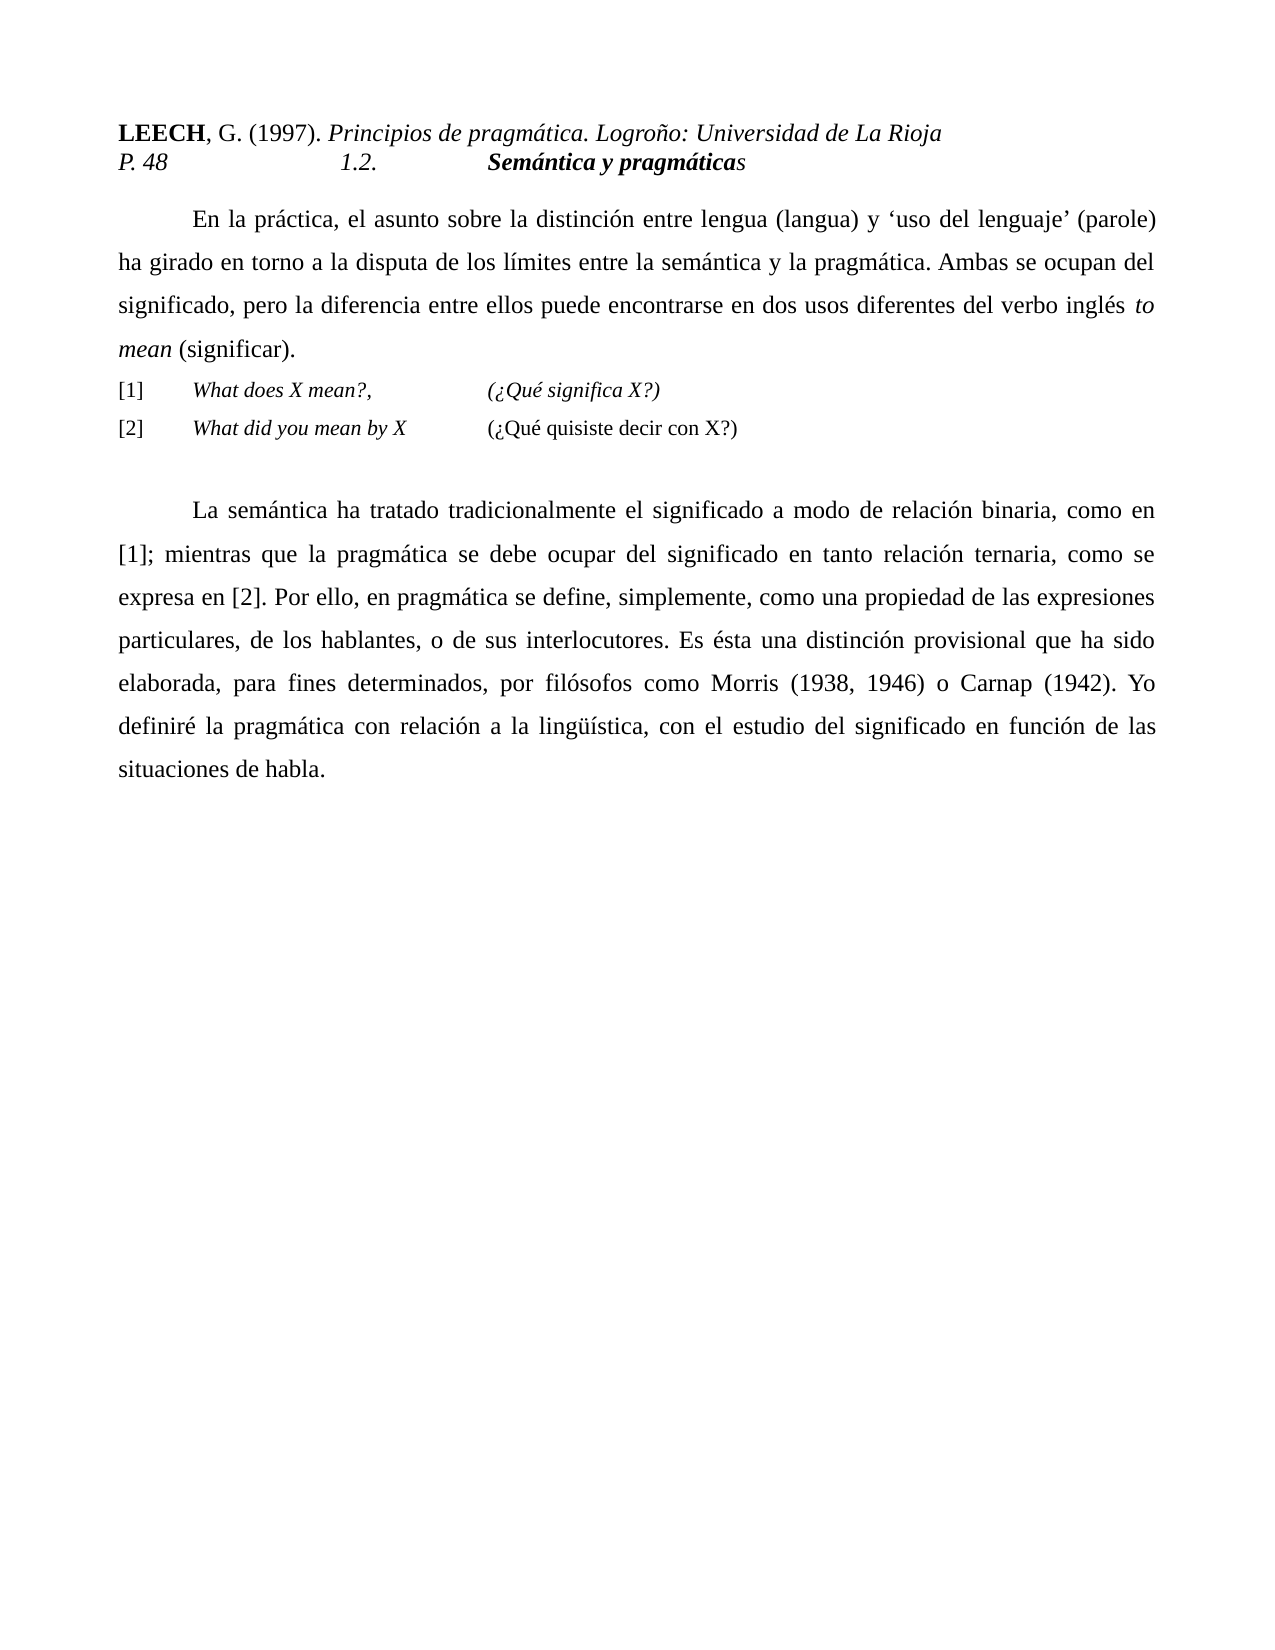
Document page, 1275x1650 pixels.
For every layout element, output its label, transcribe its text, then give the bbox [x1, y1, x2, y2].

text En la práctica, el asunto sobre la distinción entre lengua (langua) y ‘uso del lenguaje’ (parole) ha girado en torno a la disputa de los límites entre la semántica y la pragmática. Ambas se ocupan del significado, pero la diferencia entre ellos puede encontrarse en dos usos diferentes del verbo inglés to mean (significar). [118, 204, 1157, 362]
text P. 48 1.2. Semántica y pragmáticas [118, 147, 1157, 176]
text La semántica ha tratado tradicionalmente el significado a modo de relación binaria, como en [1]; mientras que la pragmática se debe ocupar del significado en tanto relación ternaria, como se expresa en [2]. Por ello, en pragmática se define, simplemente, como una propiedad de las expresiones particulares, de los hablantes, o de sus interlocutores. Es ésta una distinción provisional que ha sido elaborada, para fines determinados, por filósofos como Morris (1938, 1946) o Carnap (1942). Yo definiré la pragmática con relación a la lingüística, con el estudio del significado en función de las situaciones de habla. [118, 496, 1157, 783]
text [2] What did you mean by X (¿Qué quisiste decir con X?) [118, 415, 1157, 440]
text [1] What does X mean?, (¿Qué significa X?) [118, 377, 1157, 402]
text LEECH, G. (1997). Principios de pragmática. Logroño: Universidad de La Rioja [118, 118, 1157, 147]
